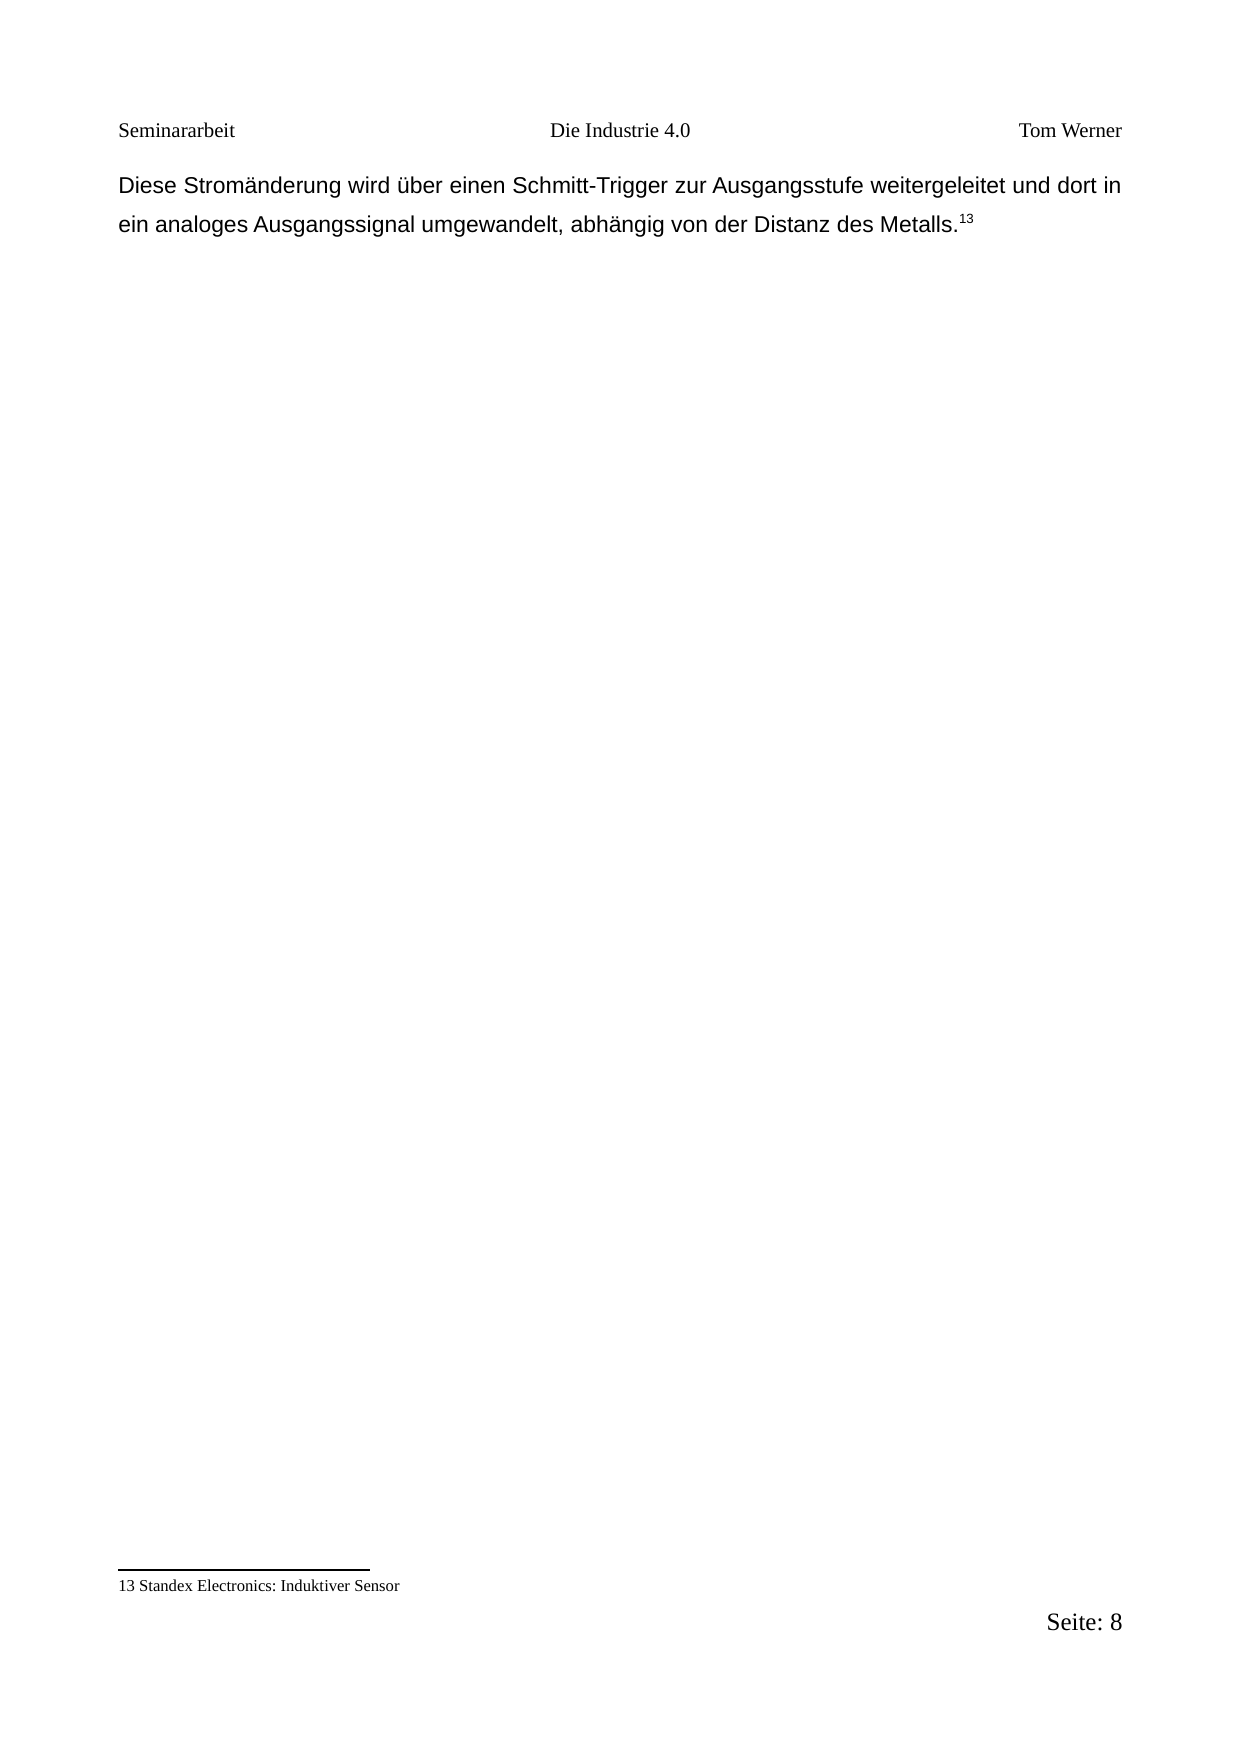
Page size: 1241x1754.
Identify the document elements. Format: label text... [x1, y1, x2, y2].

text Diese Stromänderung wird über einen Schmitt-Trigger zur Ausgangsstufe weitergeleitet und dort in ein analoges Ausgangssignal umgewandelt, abhängig von der Distanz des Metalls. [118, 172, 1122, 237]
text Standex Electronics: Induktiver Sensor [118, 1576, 1122, 1595]
